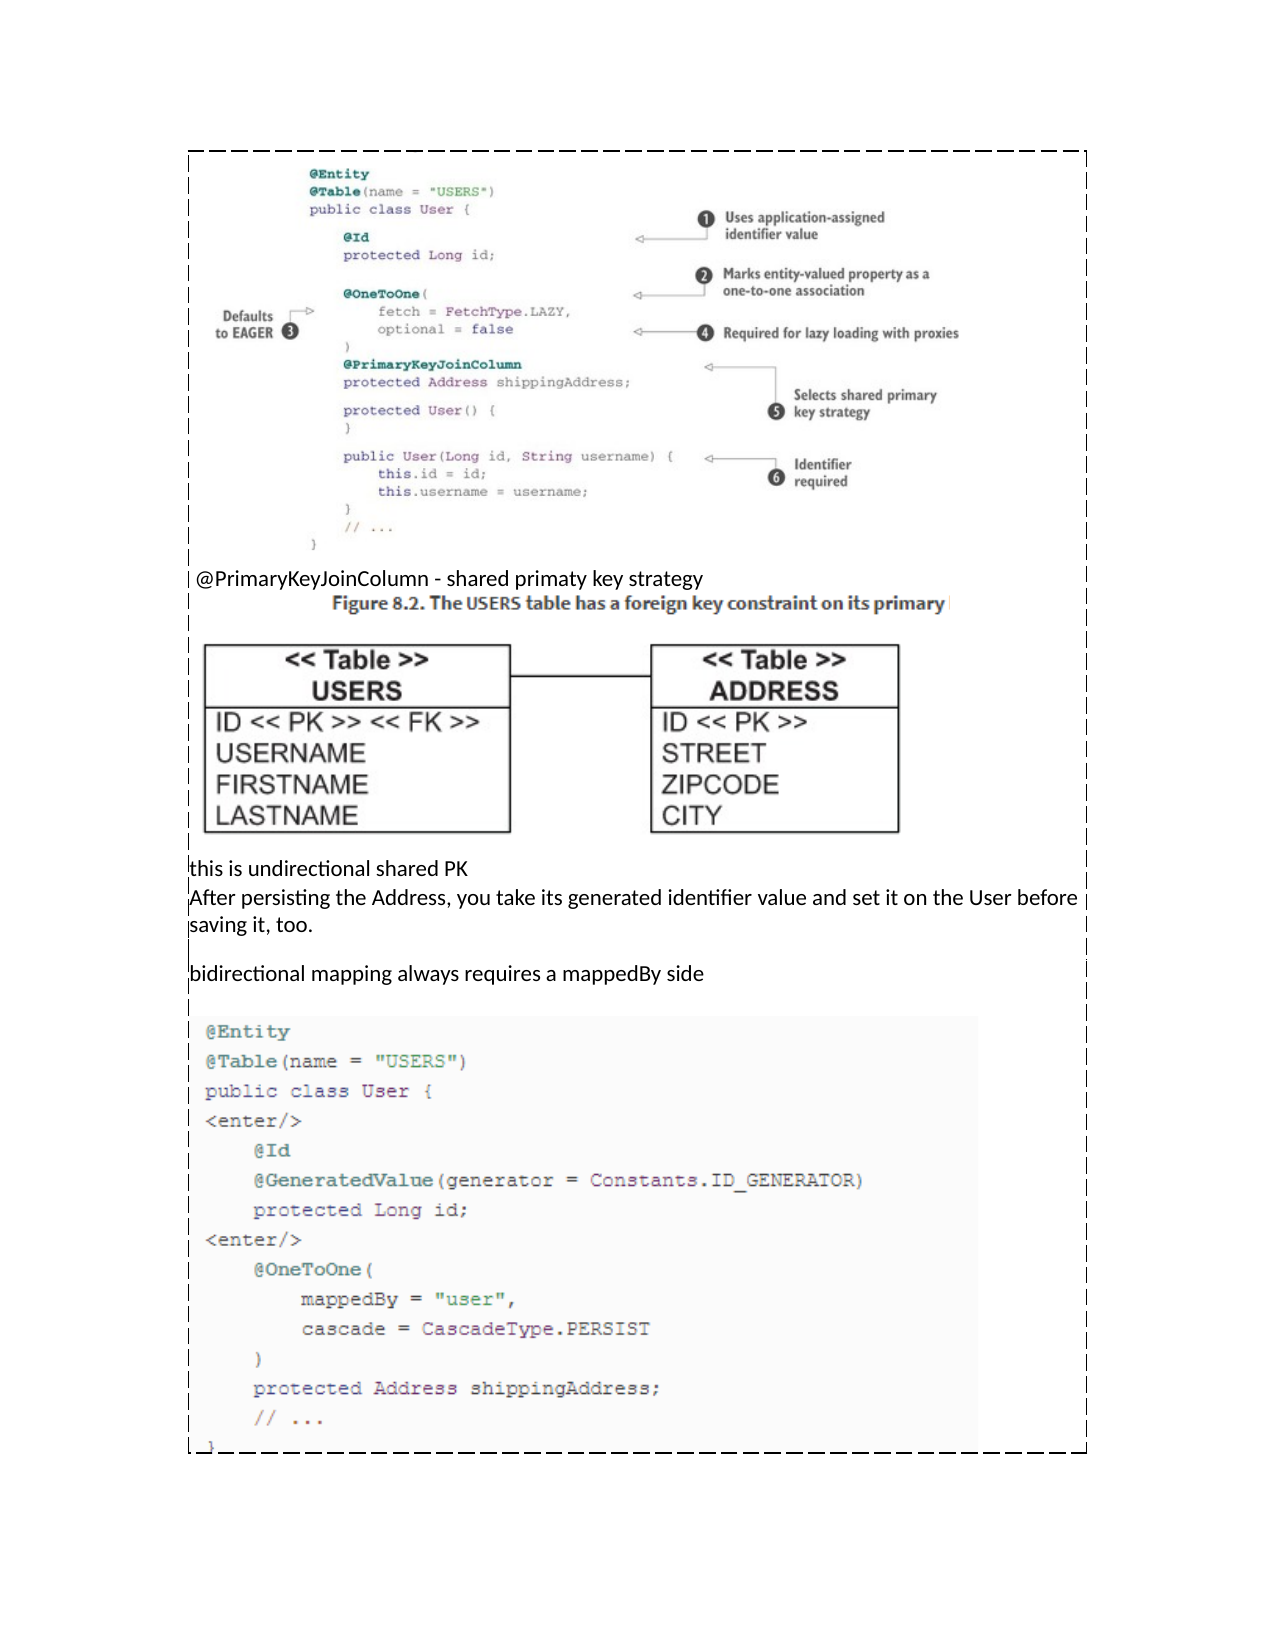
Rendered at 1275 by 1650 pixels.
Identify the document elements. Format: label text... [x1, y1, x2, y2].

text bidirectional mapping always requires a mappedBy side [187, 958, 1087, 1454]
text @PrimaryKeyJoinColumn - shared primaty key strategy this is undirectional shared PK After persisting the Address, you take its generated identifier value and set it on the User before saving it, too. [187, 151, 1087, 939]
